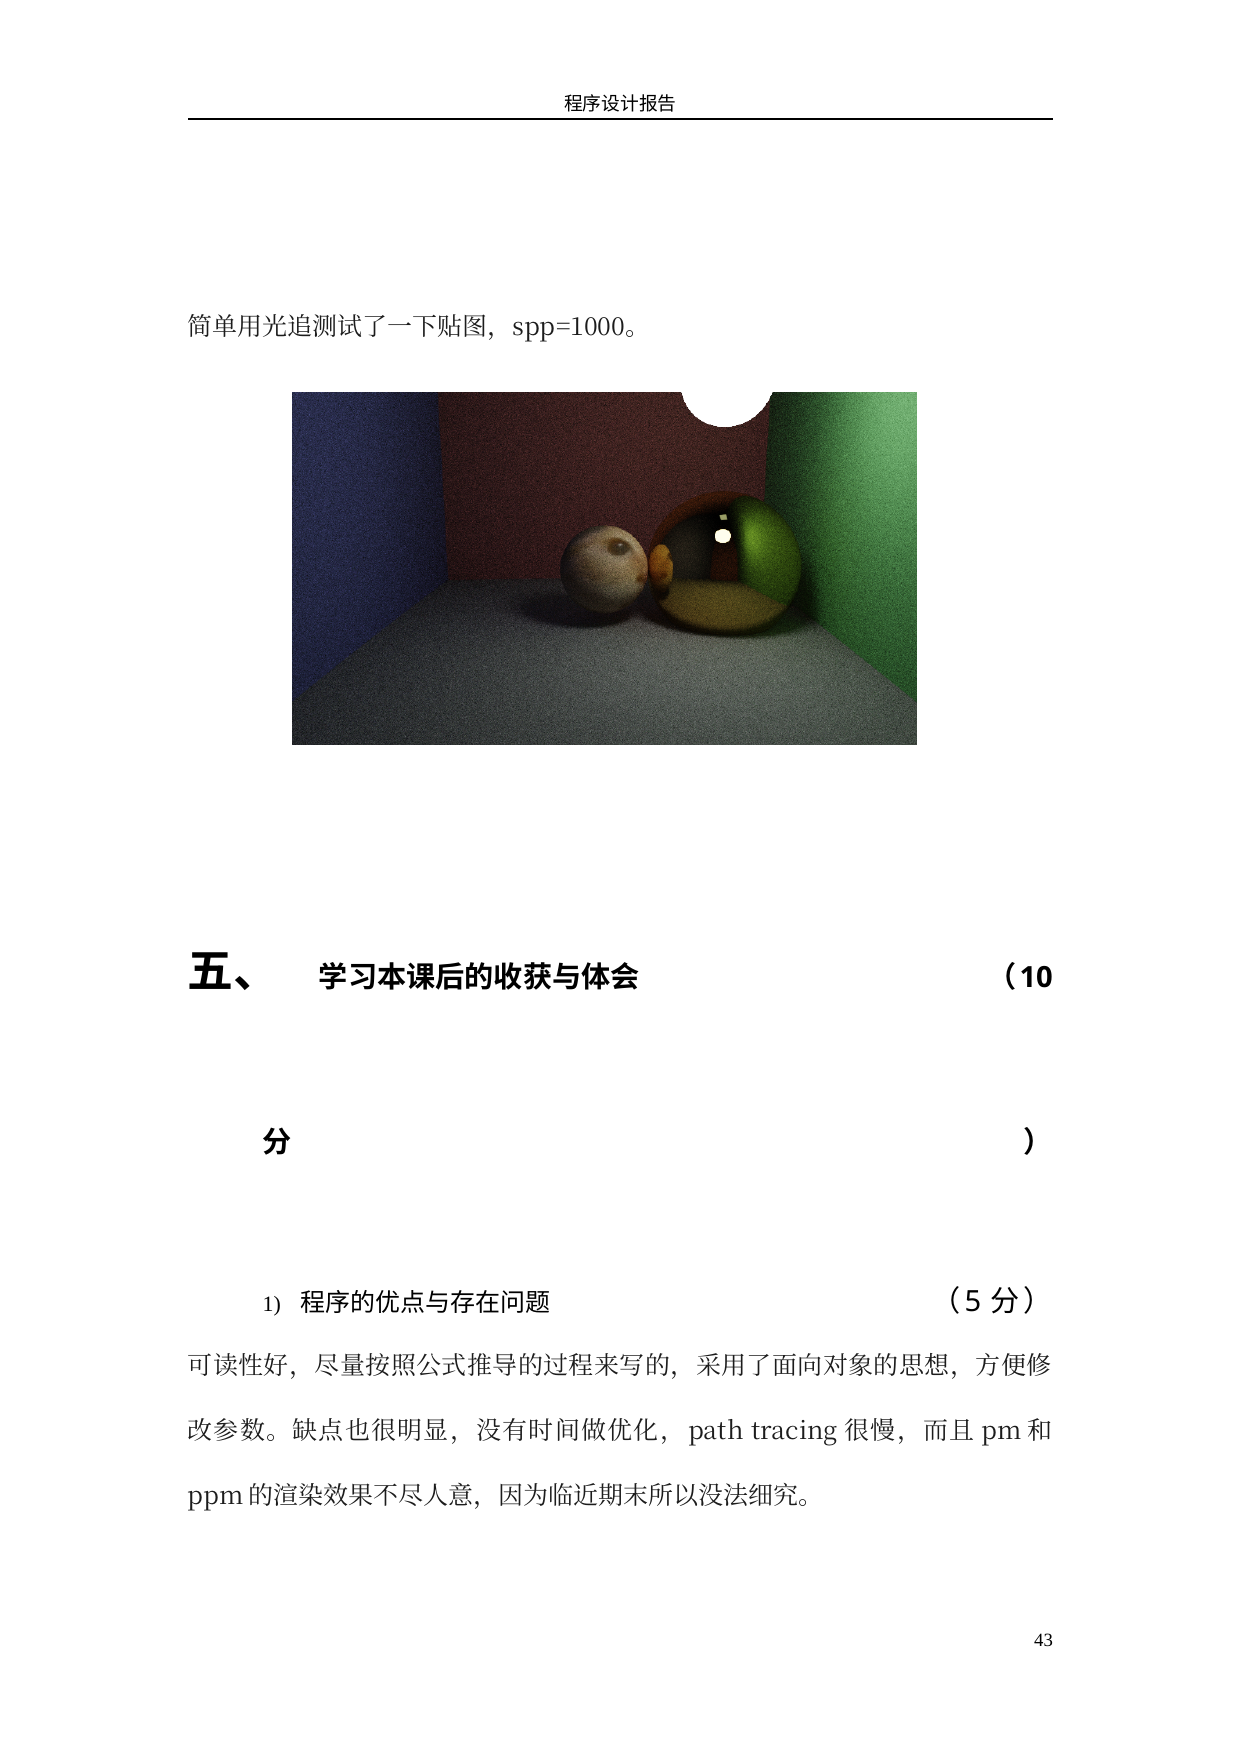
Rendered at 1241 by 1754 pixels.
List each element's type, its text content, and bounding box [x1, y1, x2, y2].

list 程序的优点与存在问题 （5分） [262, 1266, 1053, 1331]
picture [292, 392, 917, 745]
text 可读性好，尽量按照公式推导的过程来写的，采用了面向对象的思想，方便修改参数。缺点也很明显，没有时间做优化，path tracing很慢，而且pm和ppm的渲染效果不尽人意，因为临近期末所以没法细究。 [187, 1331, 1053, 1526]
text 简单用光追测试了一下贴图，spp=1000。 [187, 292, 1053, 357]
subtitle 学习本课后的收获与体会 （10分） [187, 392, 1053, 1172]
